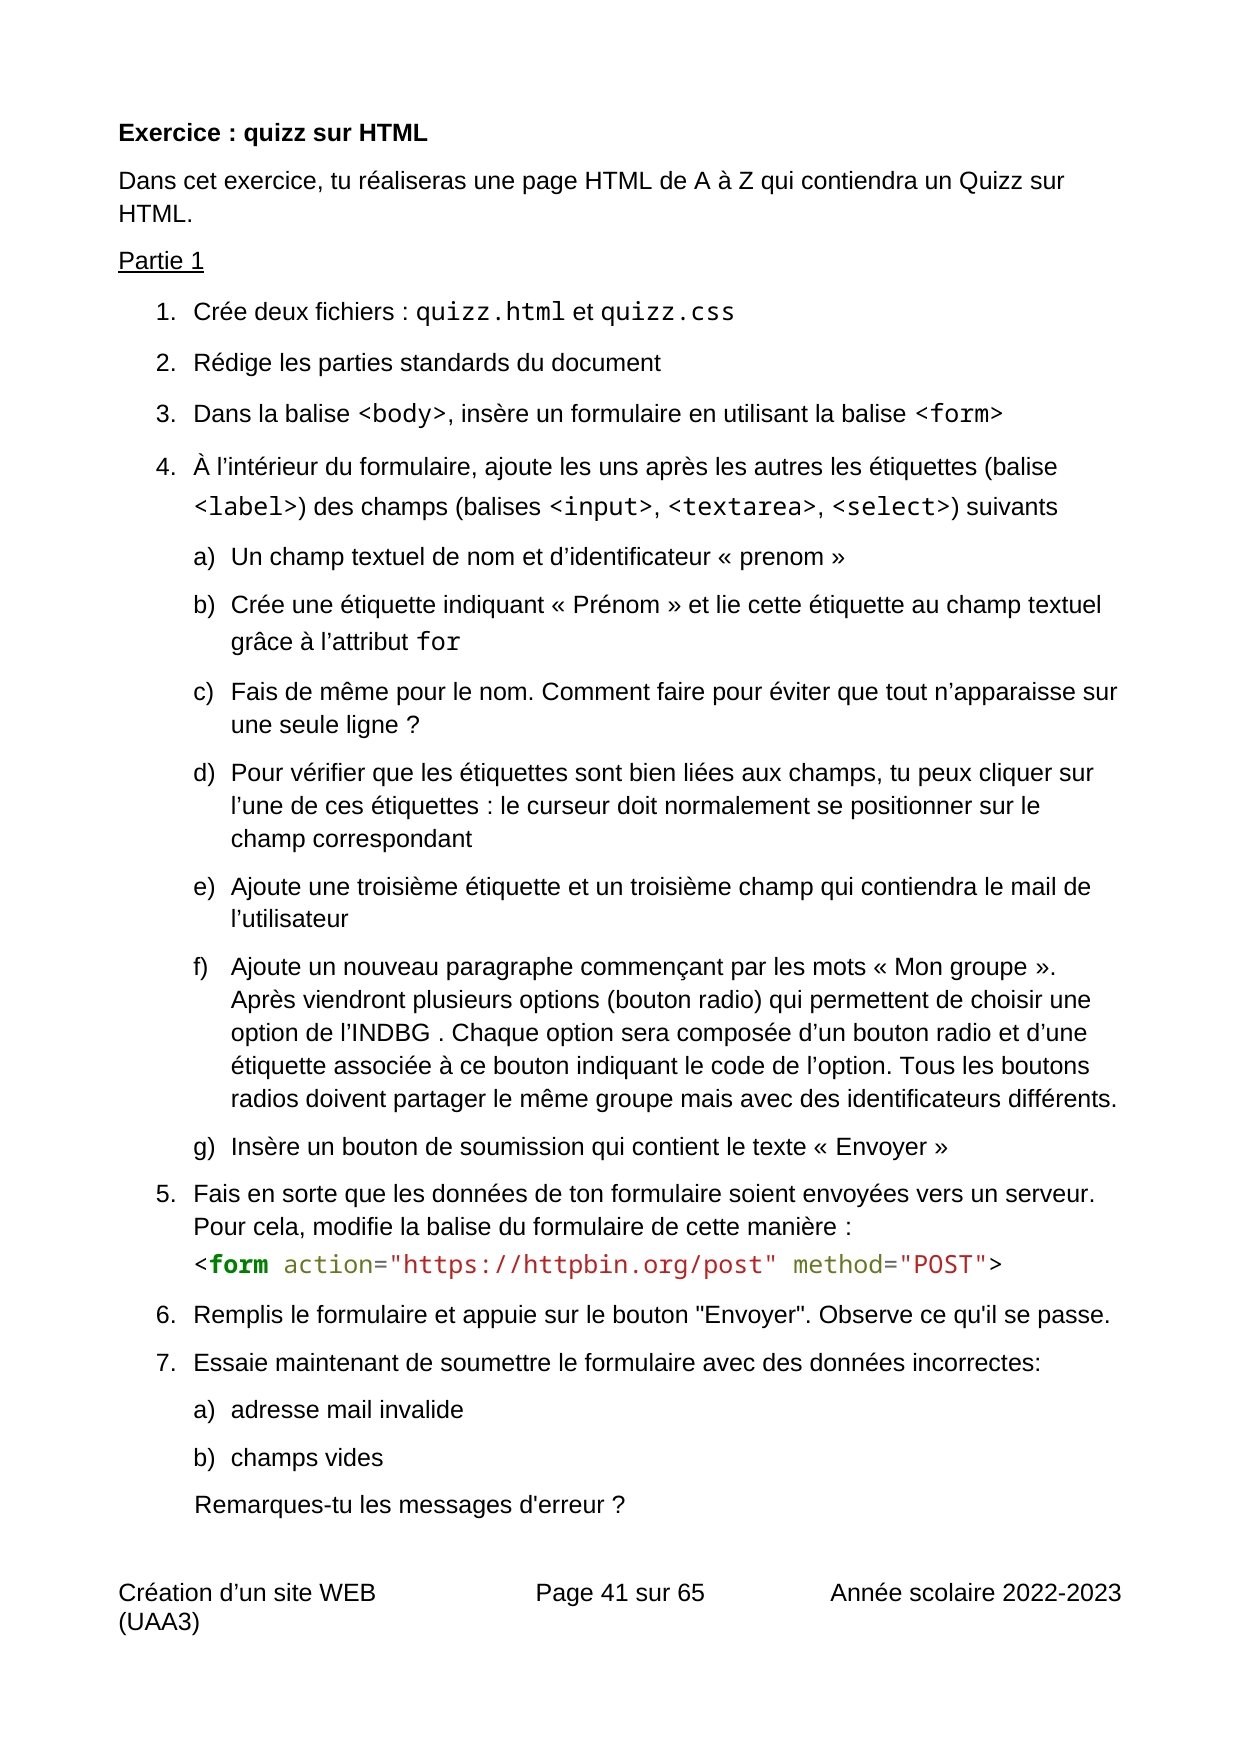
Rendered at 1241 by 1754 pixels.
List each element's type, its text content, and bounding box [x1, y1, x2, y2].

list Un champ textuel de nom et d’identificateur « prenom » [193, 542, 1122, 571]
list Dans la balise <body>, insère un formulaire en utilisant la balise <form> [156, 395, 1122, 429]
text Dans cet exercice, tu réaliseras une page HTML de A à Z qui contiendra un Quizz sur HTML. [118, 166, 1122, 227]
list Remplis le formulaire et appuie sur le bouton "Envoyer". Observe ce qu'il se passe. [156, 1300, 1122, 1329]
list Ajoute un nouveau paragraphe commençant par les mots « Mon groupe ». Après viendront plusieurs options (bouton radio) qui permettent de choisir une option de l’INDBG . Chaque option sera composée d’un bouton radio et d’une étiquette associée à ce bouton indiquant le code de l’option. Tous les boutons radios doivent partager le même groupe mais avec des identificateurs différents. [193, 952, 1122, 1113]
list Crée une étiquette indiquant « Prénom » et lie cette étiquette au champ textuel grâce à l’attribut for [193, 589, 1122, 657]
list Crée deux fichiers : quizz.html et quizz.css [156, 294, 1122, 328]
text Remarques-tu les messages d'erreur ? [118, 1490, 1122, 1519]
list Fais de même pour le nom. Comment faire pour éviter que tout n’apparaisse sur une seule ligne ? [193, 677, 1122, 739]
list Fais en sorte que les données de ton formulaire soient envoyées vers un serveur. Pour cela, modifie la balise du formulaire de cette manière : <form action="https://httpbin.org/post" method="POST"> [156, 1179, 1122, 1280]
list Essaie maintenant de soumettre le formulaire avec des données incorrectes: [156, 1348, 1122, 1376]
text Exercice : quizz sur HTML [118, 118, 1122, 147]
list Pour vérifier que les étiquettes sont bien liées aux champs, tu peux cliquer sur l’une de ces étiquettes : le curseur doit normalement se positionner sur le champ correspondant [193, 758, 1122, 853]
list Ajoute une troisième étiquette et un troisième champ qui contiendra le mail de l’utilisateur [193, 871, 1122, 933]
list adresse mail invalide [193, 1395, 1122, 1424]
list À l’intérieur du formulaire, ajoute les uns après les autres les étiquettes (balise <label>) des champs (balises <input>, <textarea>, <select>) suivants [156, 449, 1122, 522]
text Partie 1 [118, 246, 1122, 275]
list Rédige les parties standards du document [156, 348, 1122, 376]
list Insère un bouton de soumission qui contient le texte « Envoyer » [193, 1132, 1122, 1161]
list champs vides [193, 1443, 1122, 1472]
